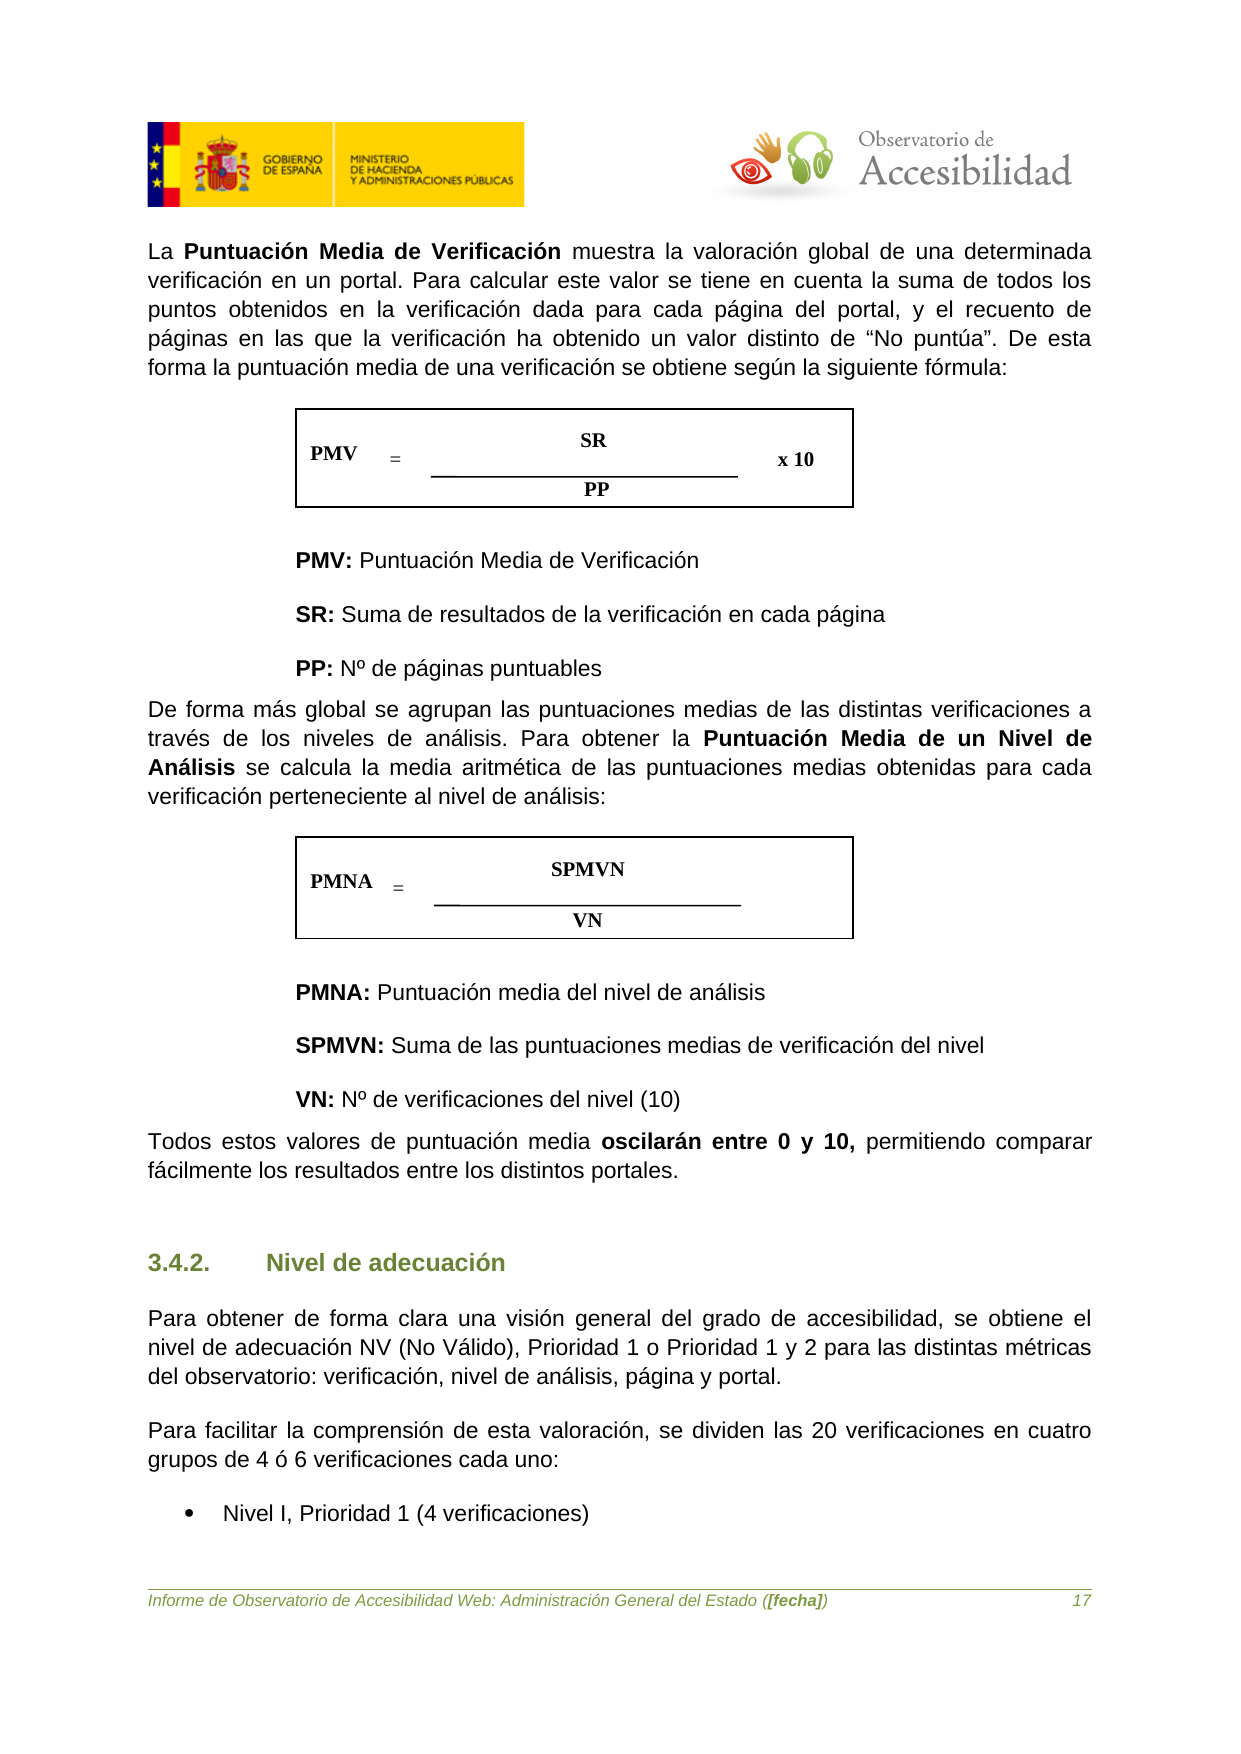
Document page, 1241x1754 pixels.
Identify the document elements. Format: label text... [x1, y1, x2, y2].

text La Puntuación Media de Verificación muestra la valoración global de una determinada verificación en un portal. Para calcular este valor se tiene en cuenta la suma de todos los puntos obtenidos en la verificación dada para cada página del portal, y el recuento de páginas en las que la verificación ha obtenido un valor distinto de “No puntúa”. De esta forma la puntuación media de una verificación se obtiene según la siguiente fórmula: [148, 238, 1092, 380]
list Nivel I, Prioridad 1 (4 verificaciones) [185, 1499, 1092, 1526]
text PMNA: Puntuación media del nivel de análisis [295, 978, 1092, 1005]
list Nivel de adecuación [148, 1248, 1092, 1277]
text PP: Nº de páginas puntuables [295, 654, 1092, 681]
text Para facilitar la comprensión de esta valoración, se dividen las 20 verificaciones en cuatro grupos de 4 ó 6 verificaciones cada uno: [148, 1417, 1092, 1472]
picture [710, 122, 1086, 205]
text SPMVN: Suma de las puntuaciones medias de verificación del nivel [295, 1032, 1092, 1059]
text De forma más global se agrupan las puntuaciones medias de las distintas verificaciones a través de los niveles de análisis. Para obtener la Puntuación Media de un Nivel de Análisis se calcula la media aritmética de las puntuaciones medias obtenidas para cada verificación perteneciente al nivel de análisis: [148, 696, 1092, 809]
text Todos estos valores de puntuación media oscilarán entre 0 y 10, permitiendo comparar fácilmente los resultados entre los distintos portales. [148, 1128, 1092, 1183]
text VN: Nº de verificaciones del nivel (10) [295, 1086, 1092, 1113]
text SR: Suma de resultados de la verificación en cada página [295, 601, 1092, 627]
picture [147, 122, 525, 207]
text PMV: Puntuación Media de Verificación [295, 547, 1092, 573]
text Para obtener de forma clara una visión general del grado de accesibilidad, se obtiene el nivel de adecuación NV (No Válido), Prioridad 1 o Prioridad 1 y 2 para las distintas métricas del observatorio: verificación, nivel de análisis, página y portal. [148, 1305, 1092, 1389]
